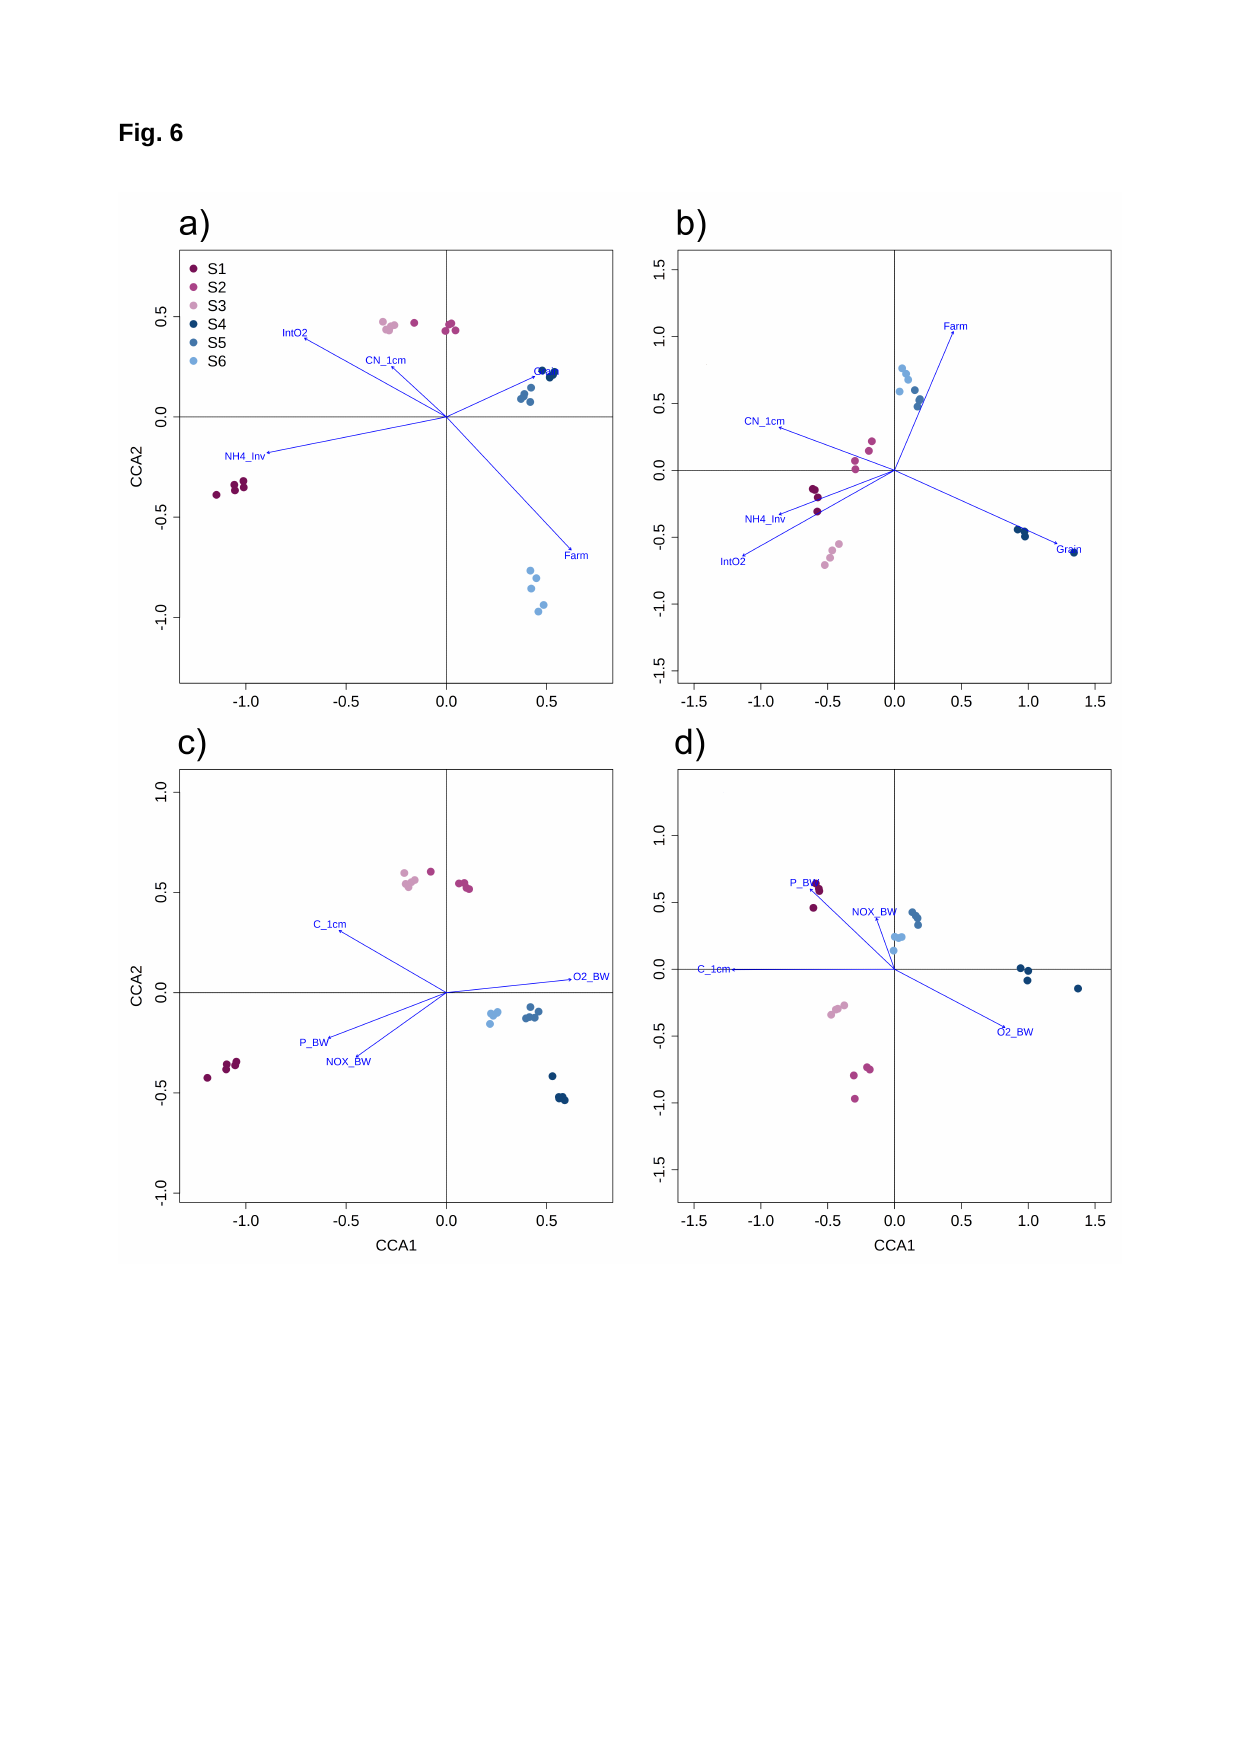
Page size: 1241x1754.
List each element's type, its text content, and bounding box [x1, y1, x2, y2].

picture [118, 192, 1123, 1264]
text Fig. 6 [118, 118, 1122, 147]
